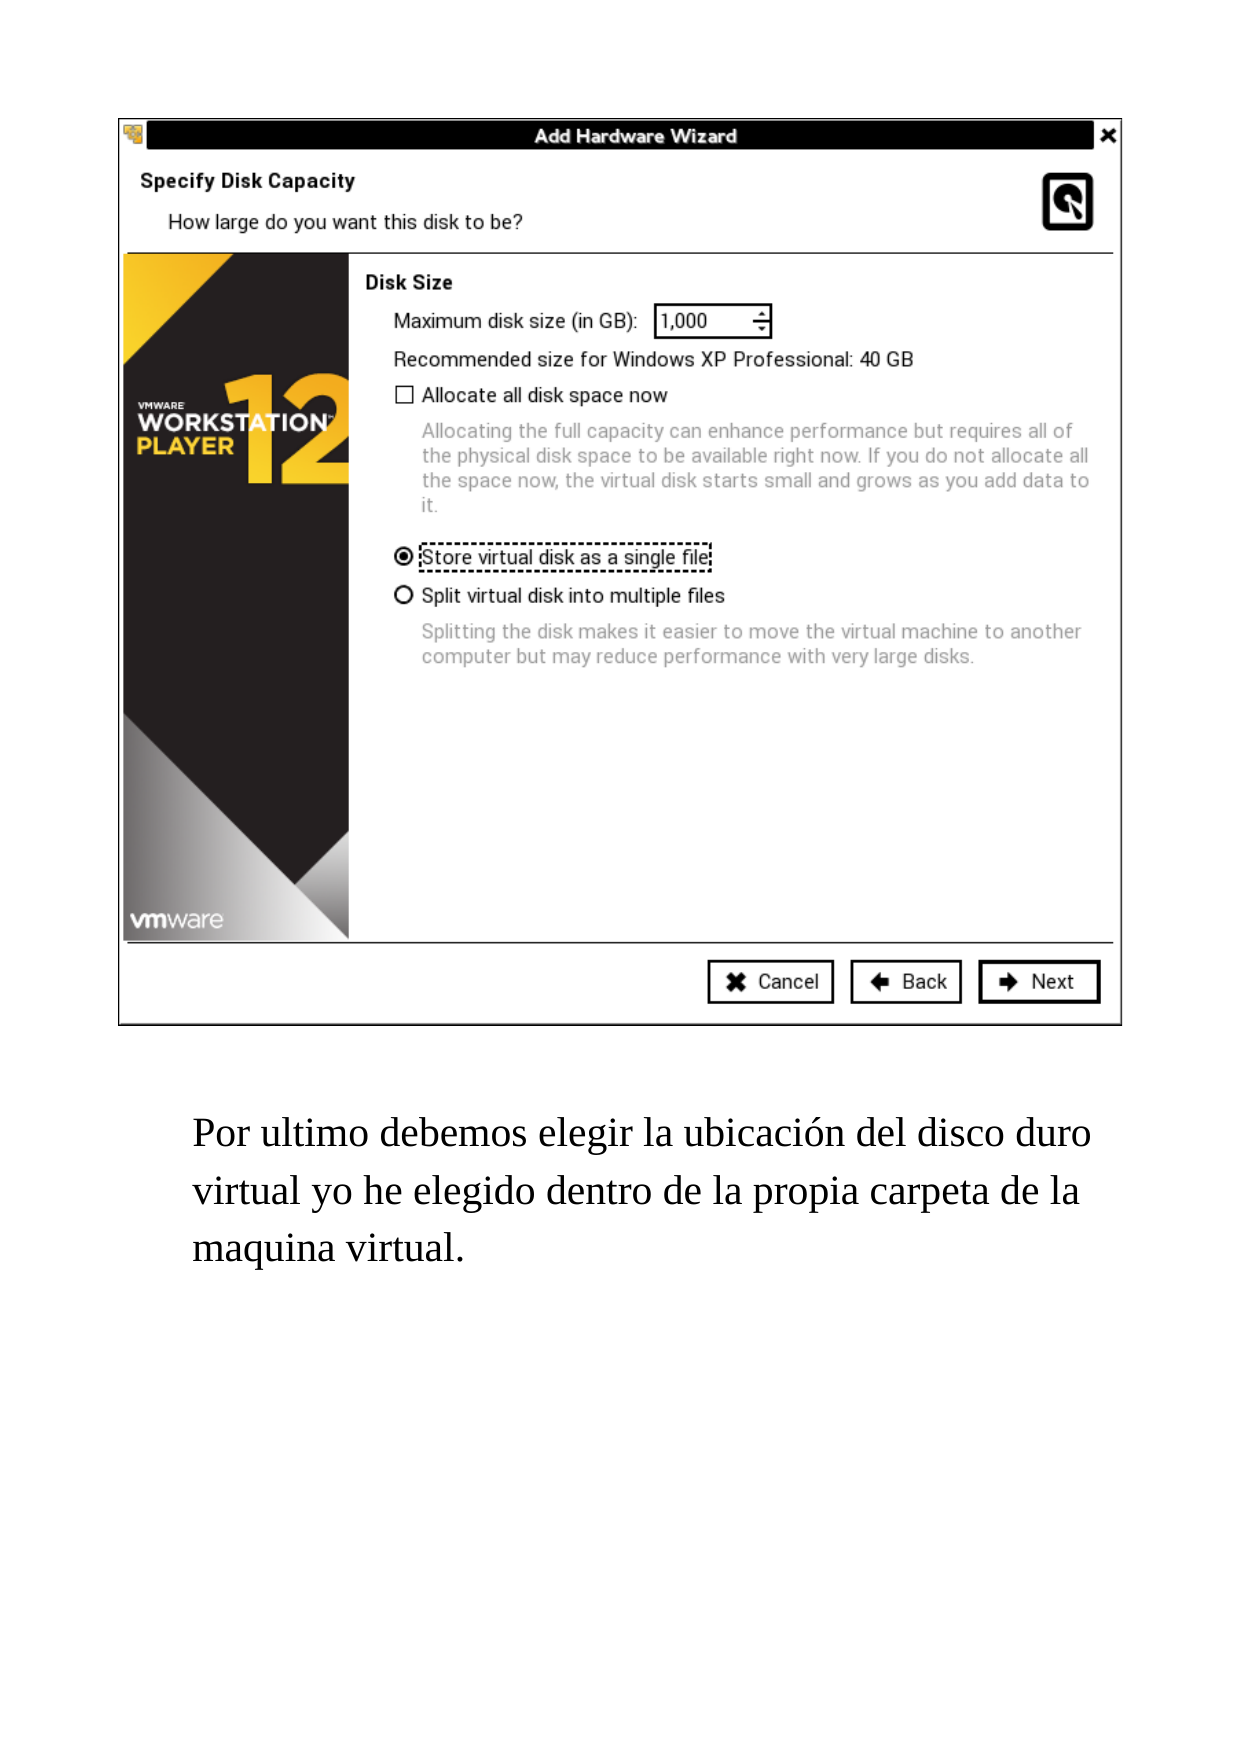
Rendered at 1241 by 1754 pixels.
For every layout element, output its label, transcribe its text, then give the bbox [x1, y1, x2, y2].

picture [118, 118, 1123, 1026]
text Por ultimo debemos elegir la ubicación del disco duro virtual yo he elegido dentro de la propia carpeta de la maquina virtual. [118, 1108, 1122, 1271]
